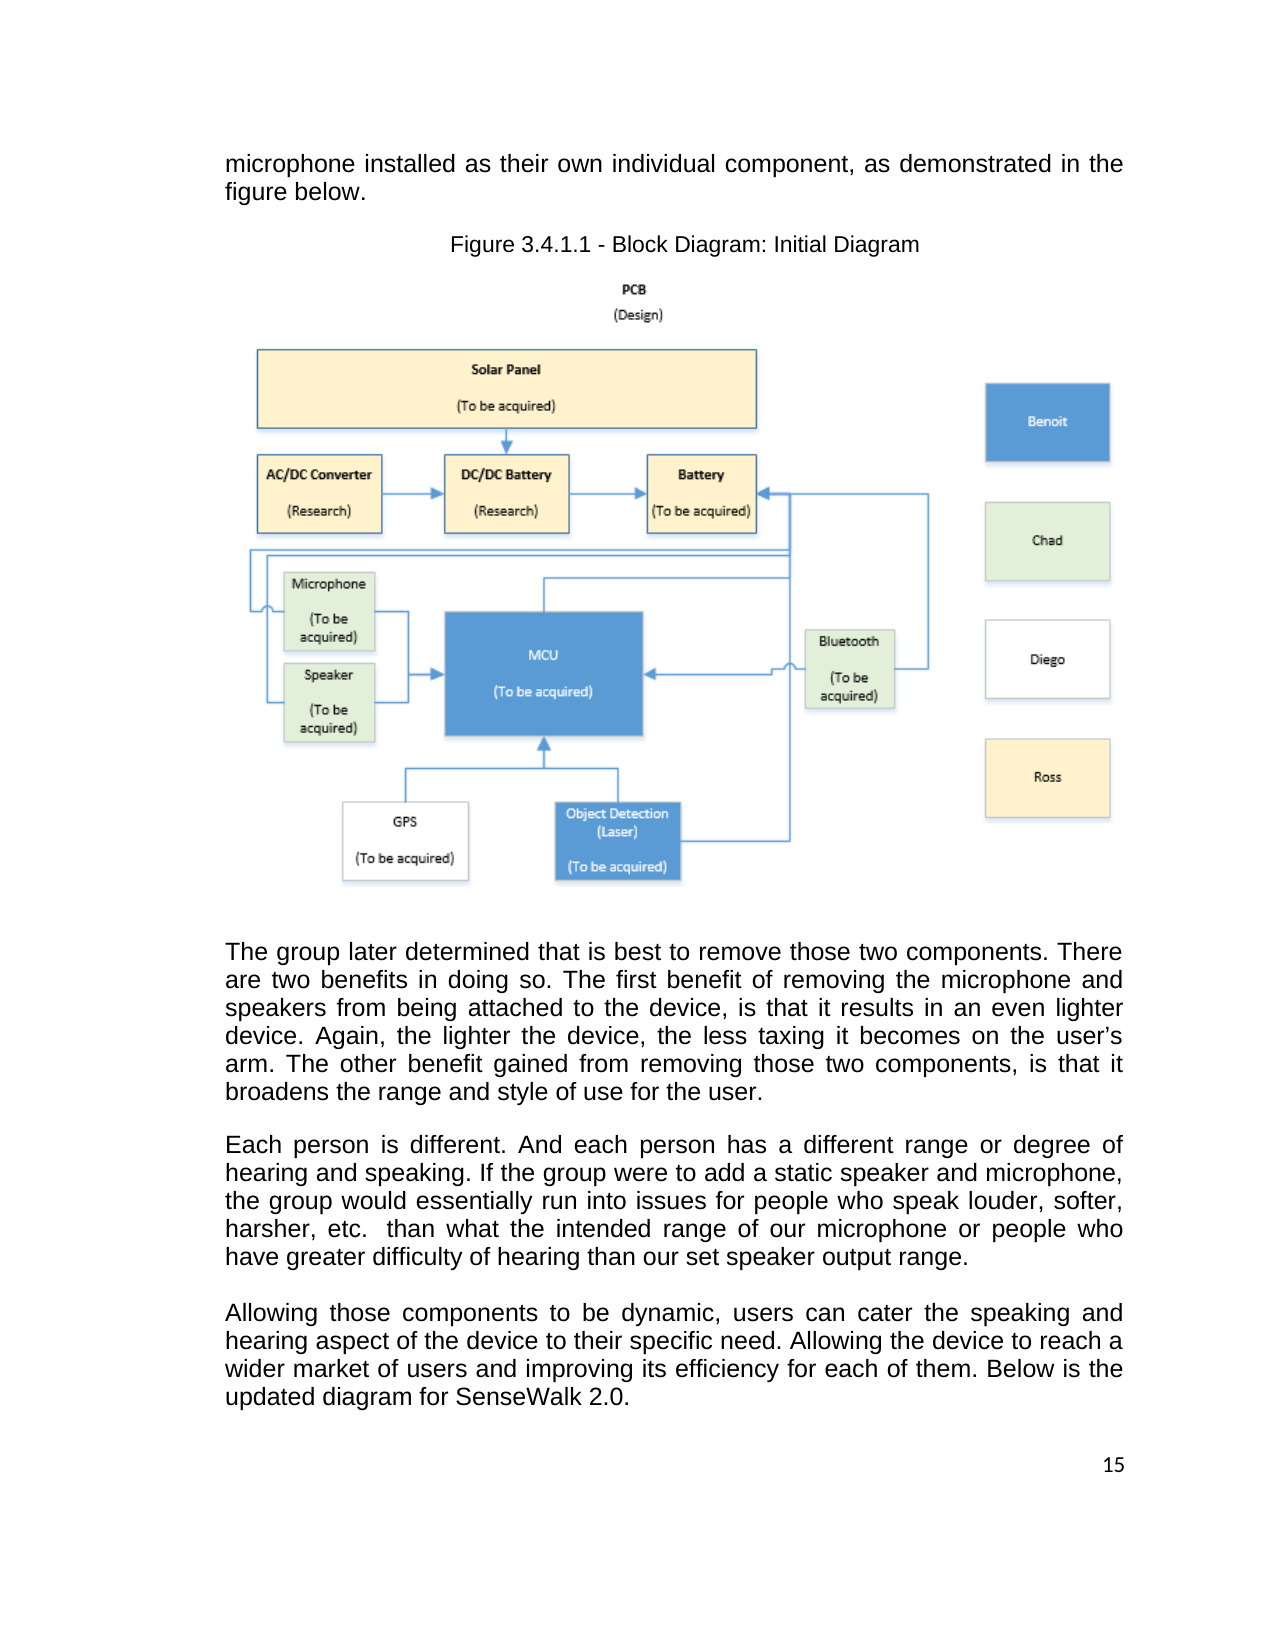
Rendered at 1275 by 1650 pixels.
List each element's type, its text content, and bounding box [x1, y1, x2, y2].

text Allowing those components to be dynamic, users can cater the speaking and hearing aspect of the device to their specific need. Allowing the device to reach a wider market of users and improving its efficiency for each of them. Below is the updated diagram for SenseWalk 2.0. [225, 1298, 1125, 1410]
text microphone installed as their own individual component, as demonstrated in the figure below. [225, 150, 1125, 206]
picture [243, 275, 1129, 894]
text Each person is different. And each person has a different range or degree of hearing and speaking. If the group were to add a static speaker and microphone, the group would essentially run into issues for people who speak louder, softer, harsher, etc. than what the intended range of our microphone or people who have greater difficulty of hearing than our set speaker output range. [225, 1131, 1125, 1271]
text The group later determined that is best to remove those two components. There are two benefits in doing so. The first benefit of removing the microphone and speakers from being attached to the device, is that it results in an even lighter device. Again, the lighter the device, the less taxing it becomes on the user’s arm. The other benefit gained from removing those two components, is that it broadens the range and style of use for the user. [225, 938, 1125, 1105]
text Figure 3.4.1.1 - Block Diagram: Initial Diagram [450, 231, 1125, 257]
